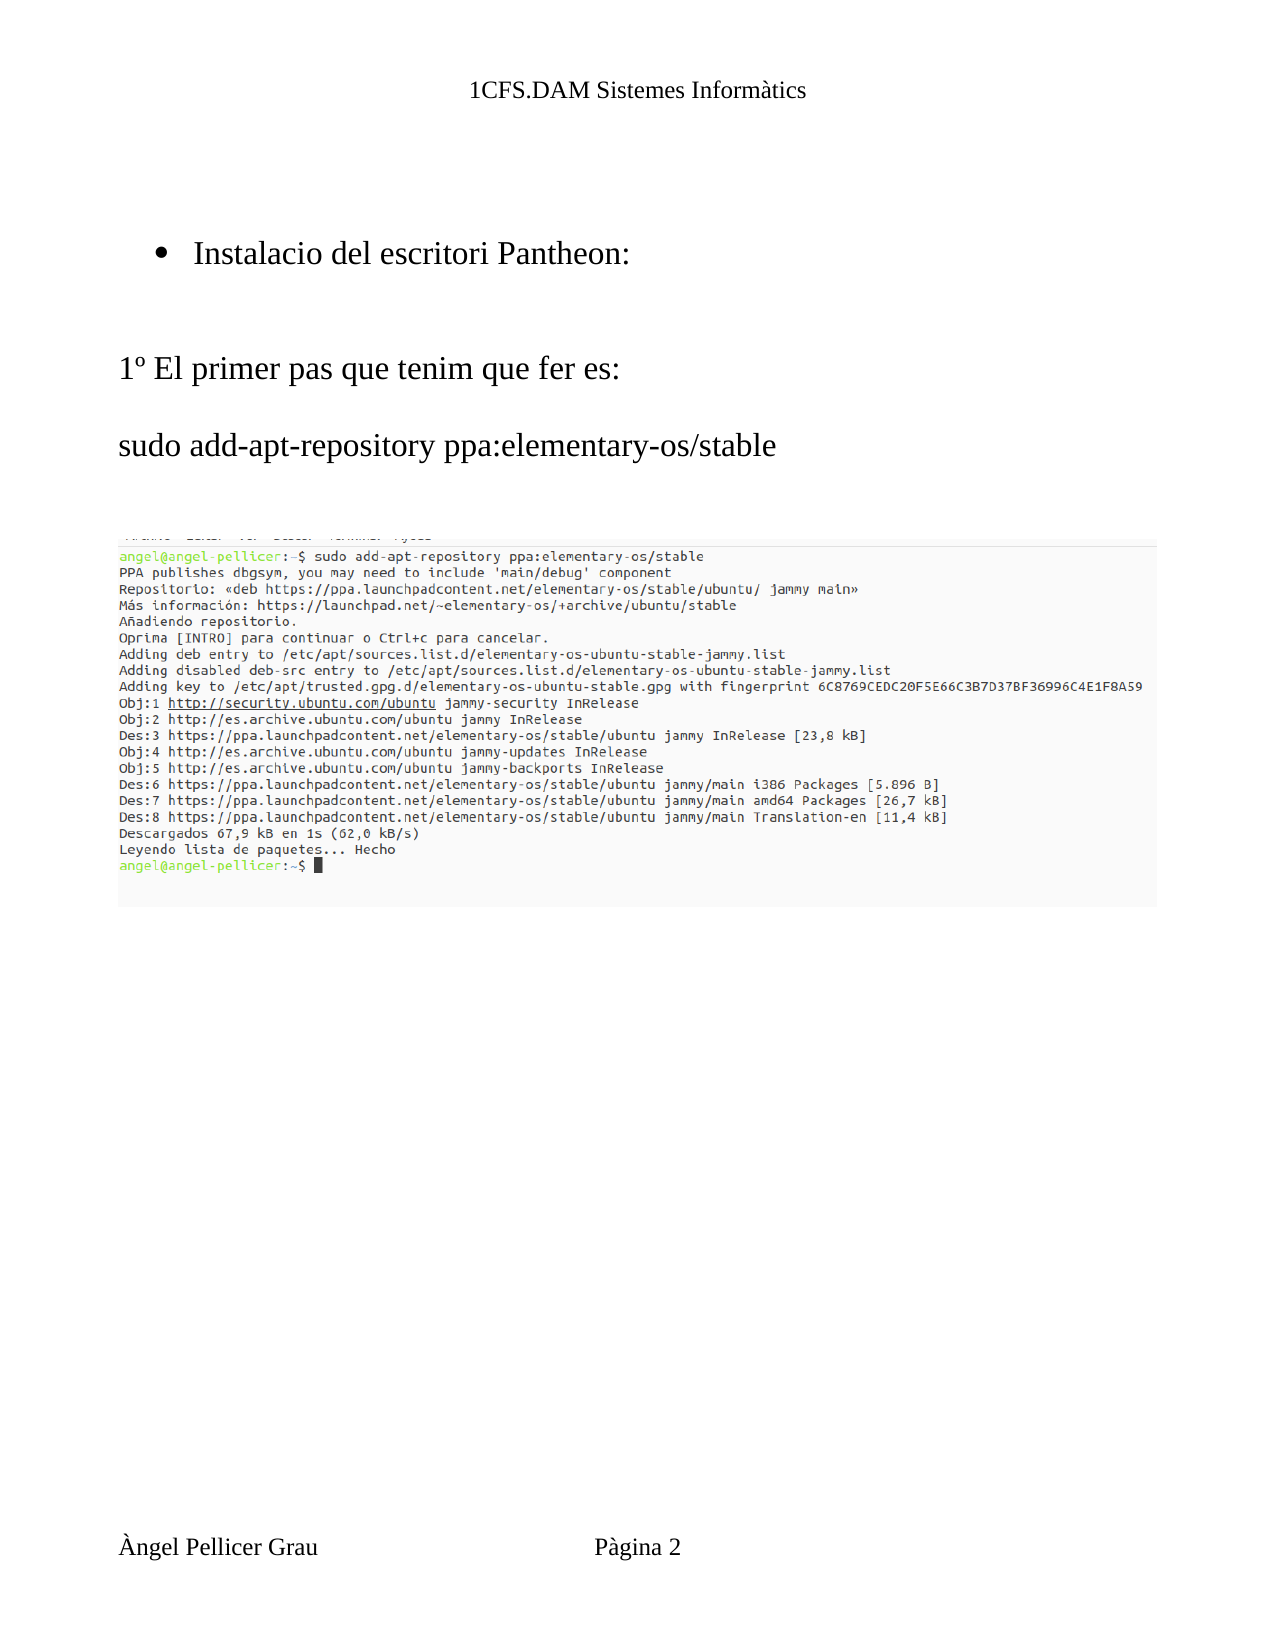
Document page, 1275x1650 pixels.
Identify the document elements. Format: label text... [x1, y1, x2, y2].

text sudo add-apt-repository ppa:elementary-os/stable [118, 425, 1157, 463]
text 1º El primer pas que tenim que fer es: [118, 348, 1157, 386]
list Instalacio del escritori Pantheon: [156, 233, 1157, 271]
